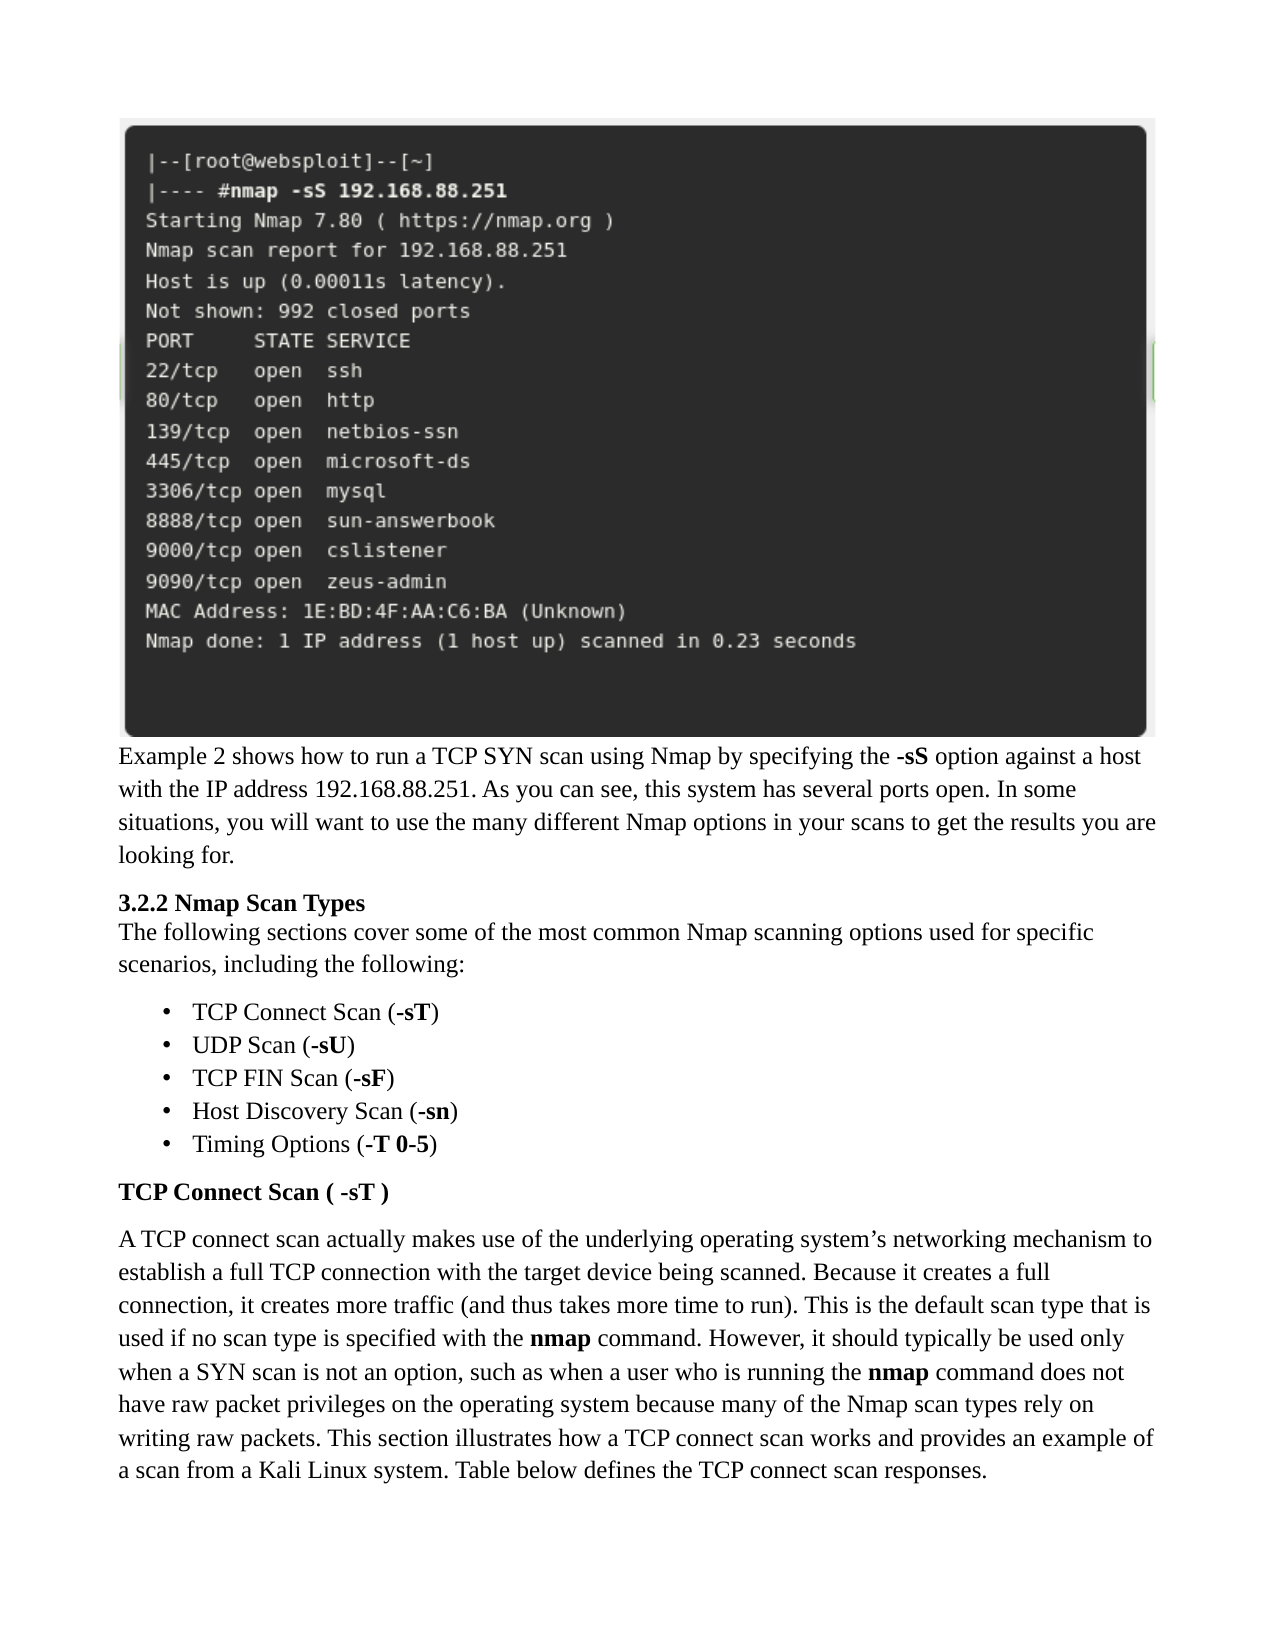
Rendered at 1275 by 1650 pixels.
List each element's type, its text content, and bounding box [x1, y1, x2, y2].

list Host Discovery Scan (-sn) [162, 1096, 1157, 1125]
text A TCP connect scan actually makes use of the underlying operating system’s networking mechanism to establish a full TCP connection with the target device being scanned. Because it creates a full connection, it creates more traffic (and thus takes more time to run). This is the default scan type that is used if no scan type is specified with the nmap command. However, it should typically be used only when a SYN scan is not an option, such as when a user who is running the nmap command does not have raw packet privileges on the operating system because many of the Nmap scan types rely on writing raw packets. This section illustrates how a TCP connect scan works and provides an example of a scan from a Kali Linux system. Table below defines the TCP connect scan responses. [118, 1224, 1157, 1484]
list TCP Connect Scan (-sT) [162, 997, 1157, 1026]
text Example 2 shows how to run a TCP SYN scan using Nmap by specifying the -sS option against a host with the IP address 192.168.88.251. As you can see, this system has several ports open. In some situations, you will want to use the many different Nmap options in your scans to get the results you are looking for. [118, 118, 1157, 869]
text 3.2.2 Nmap Scan Types [118, 888, 1157, 917]
text The following sections cover some of the most common Nmap scanning options used for specific scenarios, including the following: [118, 917, 1157, 978]
list UDP Scan (-sU) [162, 1030, 1157, 1059]
picture [119, 118, 1156, 737]
list Timing Options (-T 0-5) [162, 1129, 1157, 1158]
text TCP Connect Scan ( -sT ) [118, 1177, 1157, 1206]
list TCP FIN Scan (-sF) [162, 1063, 1157, 1092]
